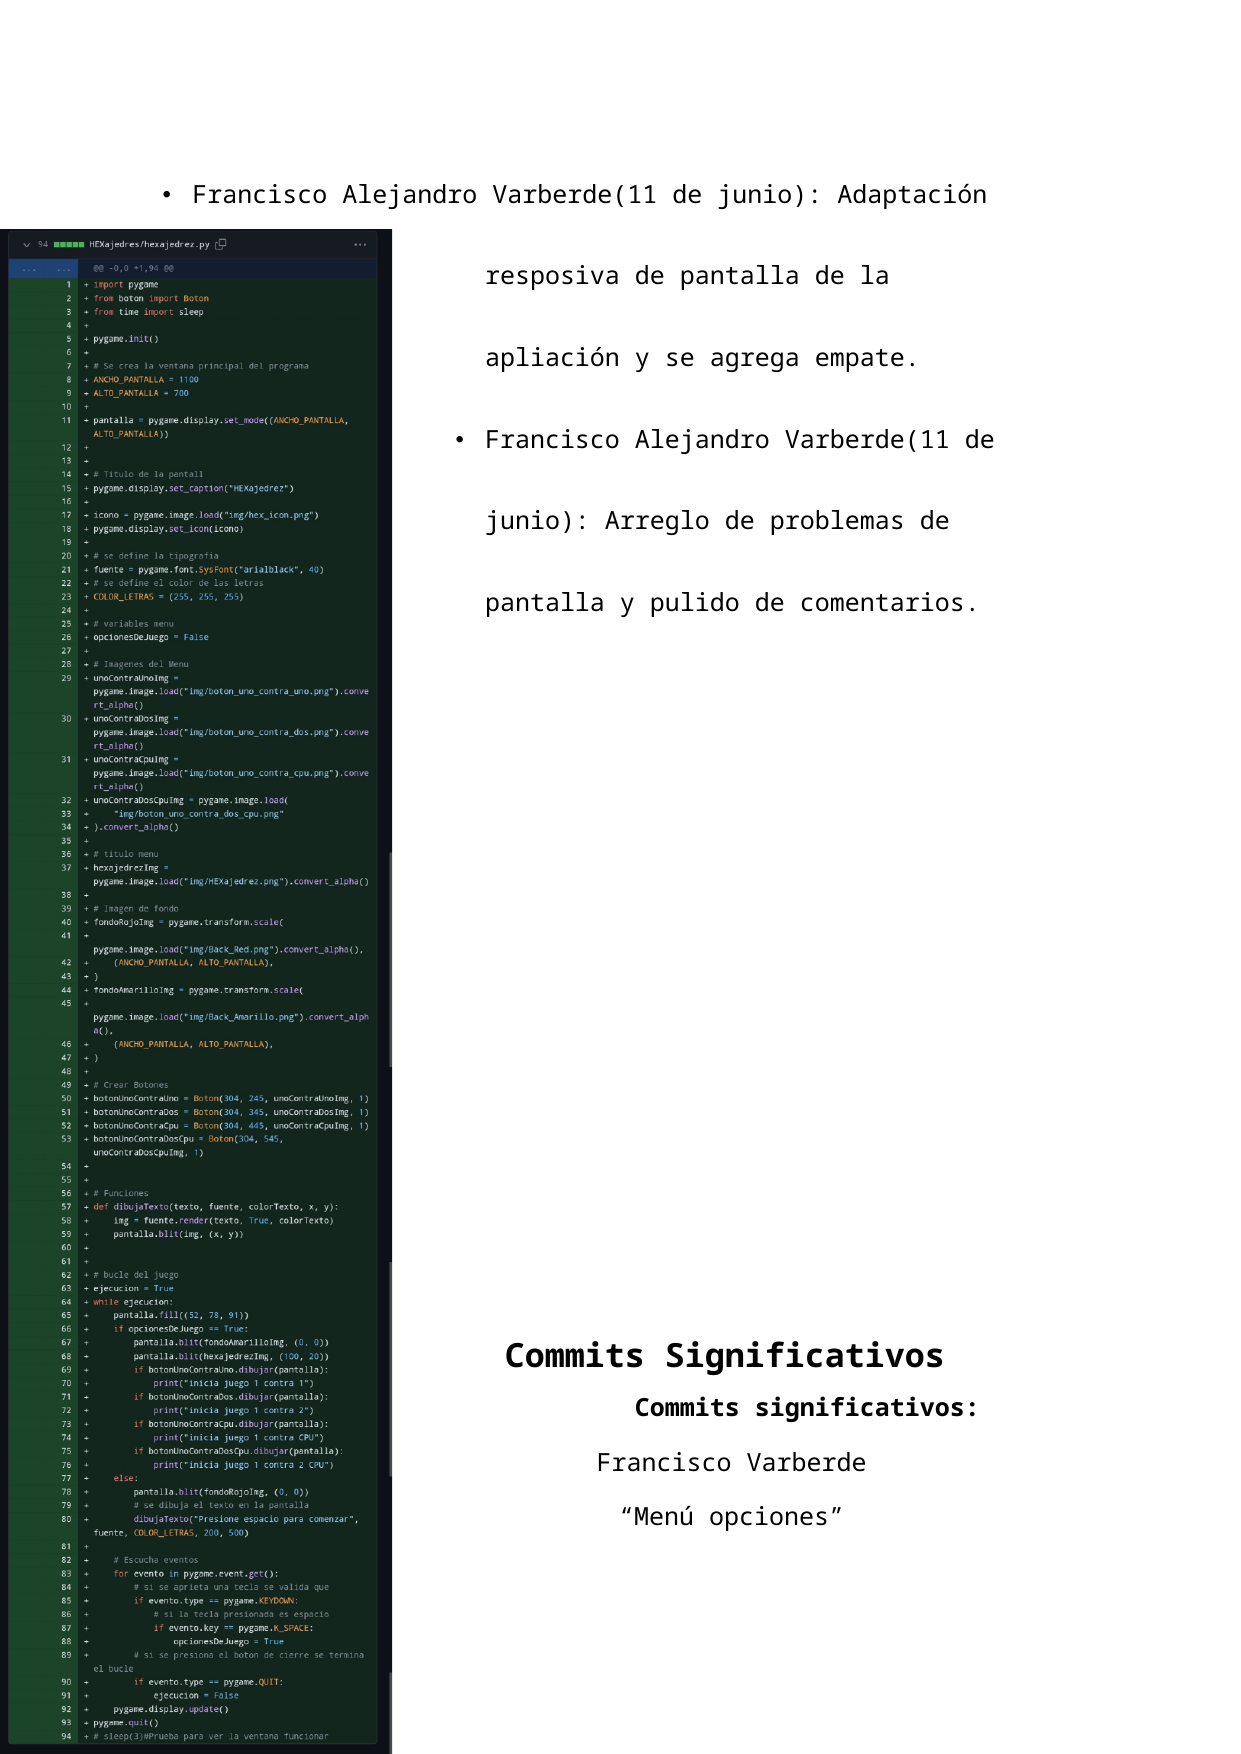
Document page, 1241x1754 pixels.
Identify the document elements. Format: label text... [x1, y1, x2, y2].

list Francisco Alejandro Varberde(11 de junio): Adaptación resposiva de pantalla de la apliación y se agrega empate. [162, 176, 1038, 374]
text Francisco Varberde [393, 1444, 1038, 1479]
text Commits significativos: [393, 1390, 1038, 1424]
subtitle Commits Significativos [393, 1332, 1038, 1378]
text “Menú opciones” [393, 1499, 1038, 1533]
list Francisco Alejandro Varberde(11 de junio): Arreglo de problemas de pantalla y pulido de comentarios. [393, 421, 1038, 619]
picture [0, 229, 393, 1754]
